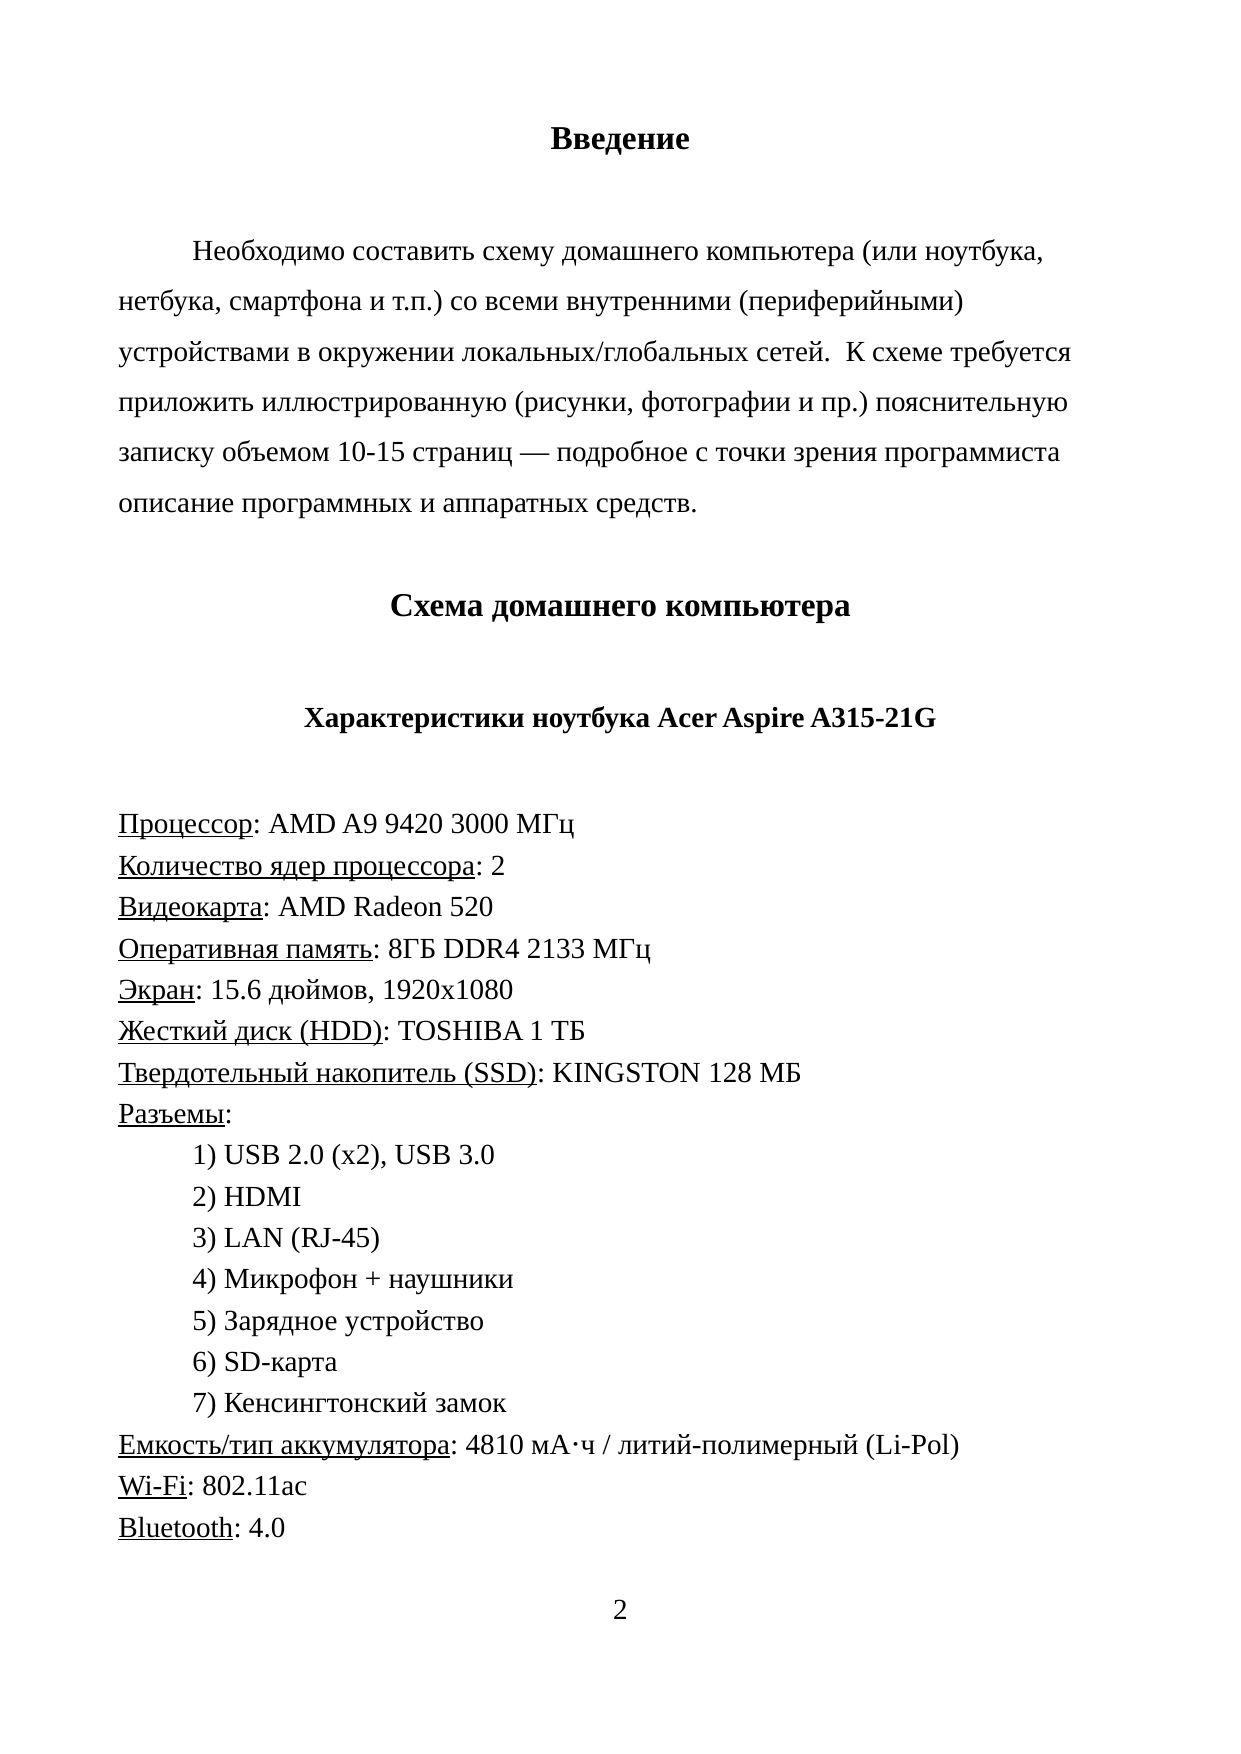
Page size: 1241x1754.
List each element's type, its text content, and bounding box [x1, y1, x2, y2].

text Bluetooth: 4.0 [118, 1504, 1122, 1545]
text Твердотельный накопитель (SSD): KINGSTON 128 МБ [118, 1049, 1122, 1090]
text 2 [118, 1587, 1122, 1628]
text 4) Микрофон + наушники [118, 1256, 1122, 1297]
text Введение [118, 118, 1122, 156]
text Количество ядер процессора: 2 [118, 842, 1122, 884]
text Процессор: AMD A9 9420 3000 МГц [118, 801, 1122, 842]
text Схема домашнего компьютера [118, 585, 1122, 624]
text 6) SD-карта [118, 1338, 1122, 1380]
text 5) Зарядное устройство [118, 1297, 1122, 1338]
text Wi-Fi: 802.11ac [118, 1463, 1122, 1504]
text 3) LAN (RJ-45) [118, 1214, 1122, 1256]
text 2) HDMI [118, 1173, 1122, 1214]
text Экран: 15.6 дюймов, 1920x1080 [118, 966, 1122, 1008]
text 1) USB 2.0 (x2), USB 3.0 [118, 1132, 1122, 1173]
text Разъемы: [118, 1090, 1122, 1132]
text Видеокарта: AMD Radeon 520 [118, 884, 1122, 925]
text Оперативная память: 8ГБ DDR4 2133 МГц [118, 925, 1122, 966]
text 7) Кенсингтонский замок [118, 1380, 1122, 1421]
text Необходимо составить схему домашнего компьютера (или ноутбука, нетбука, смартфона и т.п.) со всеми внутренними (периферийными) устройствами в окружении локальных/глобальных сетей. К схеме требуется приложить иллюстрированную (рисунки, фотографии и пр.) пояснительную записку объемом 10-15 страниц — подробное с точки зрения программиста описание программных и аппаратных средств. [118, 233, 1122, 518]
text Жесткий диск (HDD): TOSHIBA 1 ТБ [118, 1008, 1122, 1049]
text Характеристики ноутбука Acer Aspire A315-21G [118, 700, 1122, 734]
text Емкость/тип аккумулятора: 4810 мА⋅ч / литий-полимерный (Li-Pol) [118, 1421, 1122, 1463]
